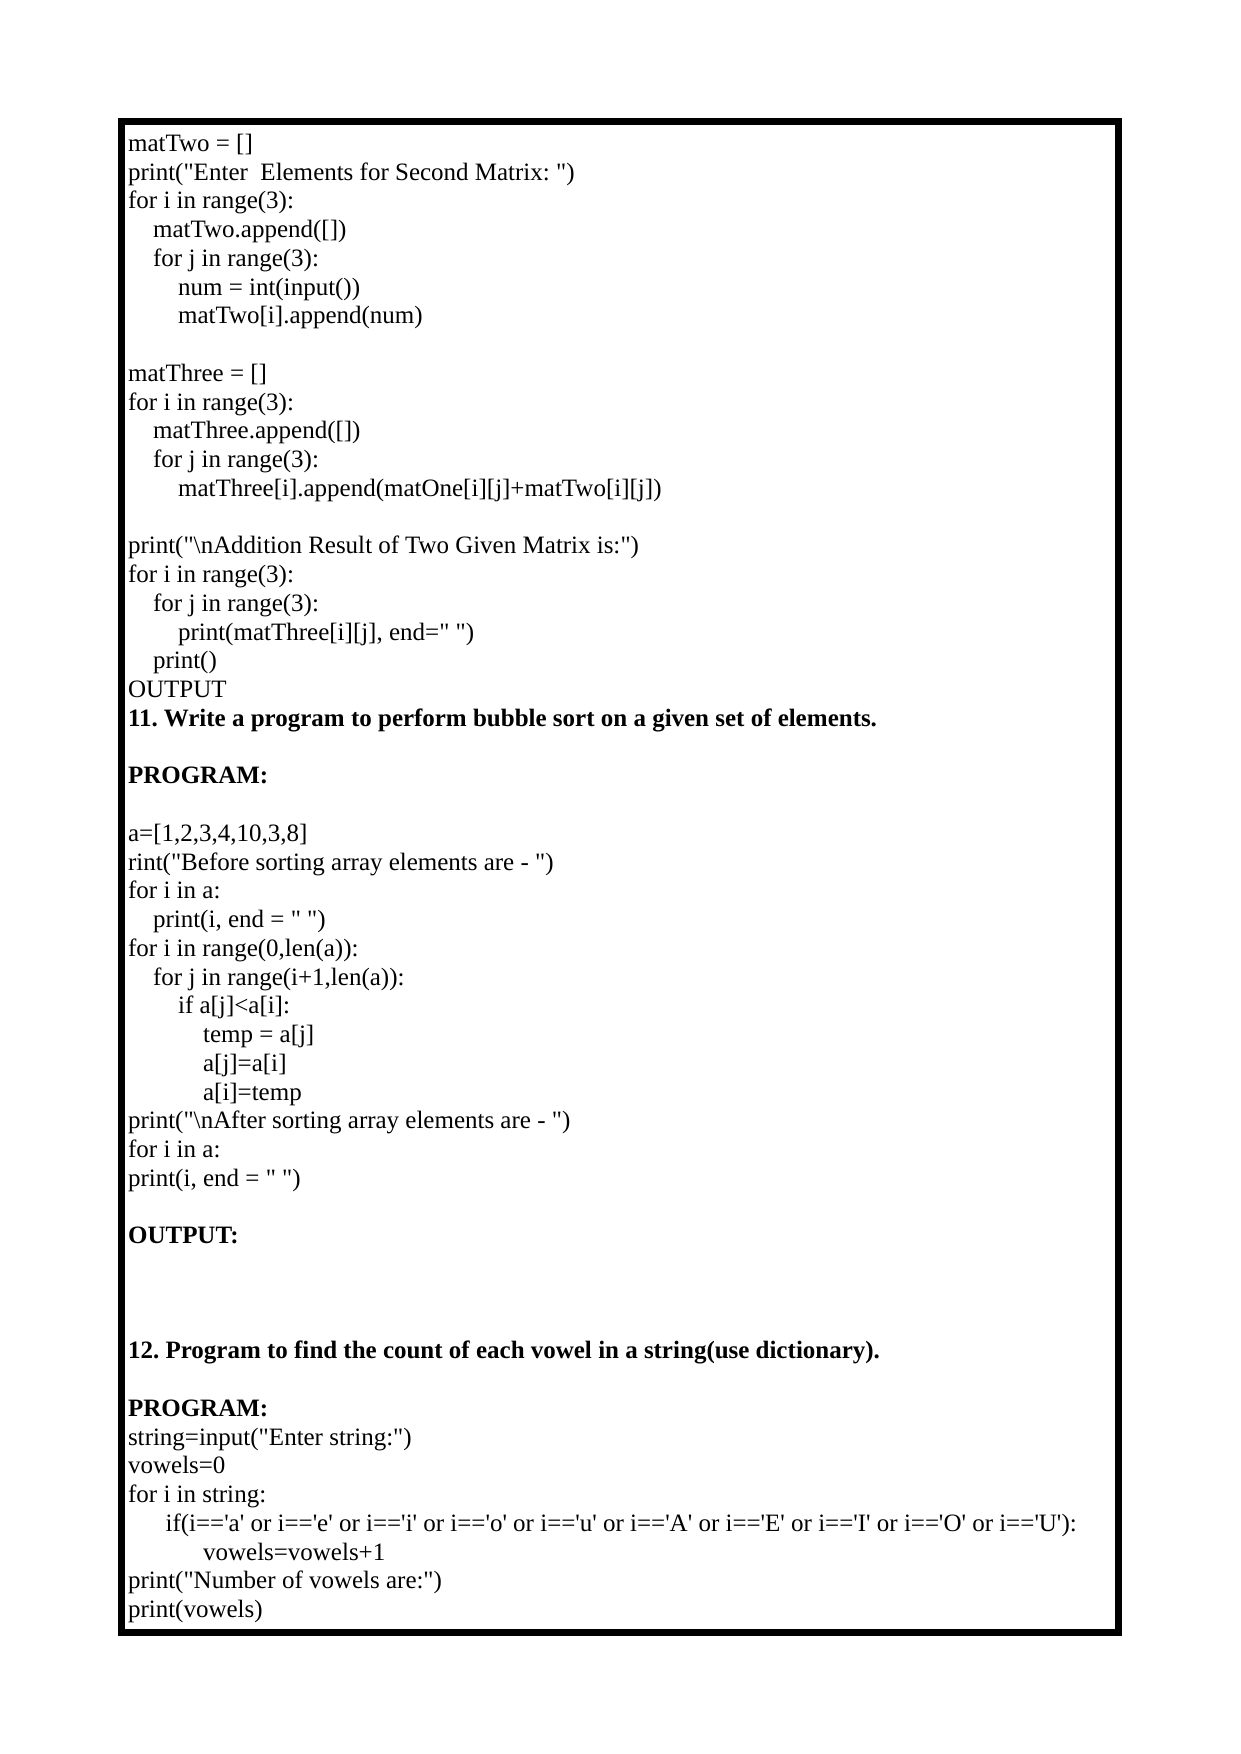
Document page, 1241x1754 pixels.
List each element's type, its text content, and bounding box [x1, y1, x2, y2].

text PROGRAM: [128, 760, 1112, 789]
text print("\nAfter sorting array elements are - ") [128, 1105, 1112, 1134]
text matTwo.append([]) [128, 214, 1112, 243]
text for i in a: [128, 875, 1112, 904]
text for j in range(3): [128, 588, 1112, 617]
text print(i, end = " ") [128, 904, 1112, 933]
text print(matThree[i][j], end=" ") [128, 617, 1112, 645]
text a[j]=a[i] [128, 1048, 1112, 1077]
text 11. Write a program to perform bubble sort on a given set of elements. [128, 703, 1112, 732]
text for i in range(3): [128, 387, 1112, 415]
text for j in range(3): [128, 444, 1112, 473]
text matThree = [] [128, 358, 1112, 387]
text PROGRAM: [128, 1393, 1112, 1422]
text print(vowels) [128, 1594, 1112, 1623]
text for j in range(3): [128, 243, 1112, 272]
text a[i]=temp [128, 1077, 1112, 1105]
text num = int(input()) [128, 272, 1112, 300]
text for i in range(3): [128, 185, 1112, 214]
text rint("Before sorting array elements are - ") [128, 847, 1112, 875]
text matTwo[i].append(num) [128, 300, 1112, 329]
text for i in range(0,len(a)): [128, 933, 1112, 962]
text vowels=vowels+1 [128, 1537, 1112, 1565]
text string=input("Enter string:") [128, 1422, 1112, 1450]
text print("\nAddition Result of Two Given Matrix is:") [128, 530, 1112, 559]
text for i in string: [128, 1479, 1112, 1508]
text matTwo = [] [128, 128, 1112, 157]
text OUTPUT: [128, 1220, 1112, 1249]
text a=[1,2,3,4,10,3,8] [128, 818, 1112, 847]
text 12. Program to find the count of each vowel in a string(use dictionary). [128, 1335, 1112, 1364]
text if(i=='a' or i=='e' or i=='i' or i=='o' or i=='u' or i=='A' or i=='E' or i=='I' or i=='O' or i=='U'): [128, 1508, 1112, 1537]
text print(i, end = " ") [128, 1163, 1112, 1192]
text for i in a: [128, 1134, 1112, 1163]
text if a[j]<a[i]: [128, 990, 1112, 1019]
text print() [128, 645, 1112, 674]
text temp = a[j] [128, 1019, 1112, 1048]
text vowels=0 [128, 1450, 1112, 1479]
text print("Number of vowels are:") [128, 1565, 1112, 1594]
text matThree.append([]) [128, 415, 1112, 444]
text matThree[i].append(matOne[i][j]+matTwo[i][j]) [128, 473, 1112, 502]
text for i in range(3): [128, 559, 1112, 588]
text print("Enter Elements for Second Matrix: ") [128, 157, 1112, 185]
text for j in range(i+1,len(a)): [128, 962, 1112, 990]
text OUTPUT [128, 674, 1112, 703]
